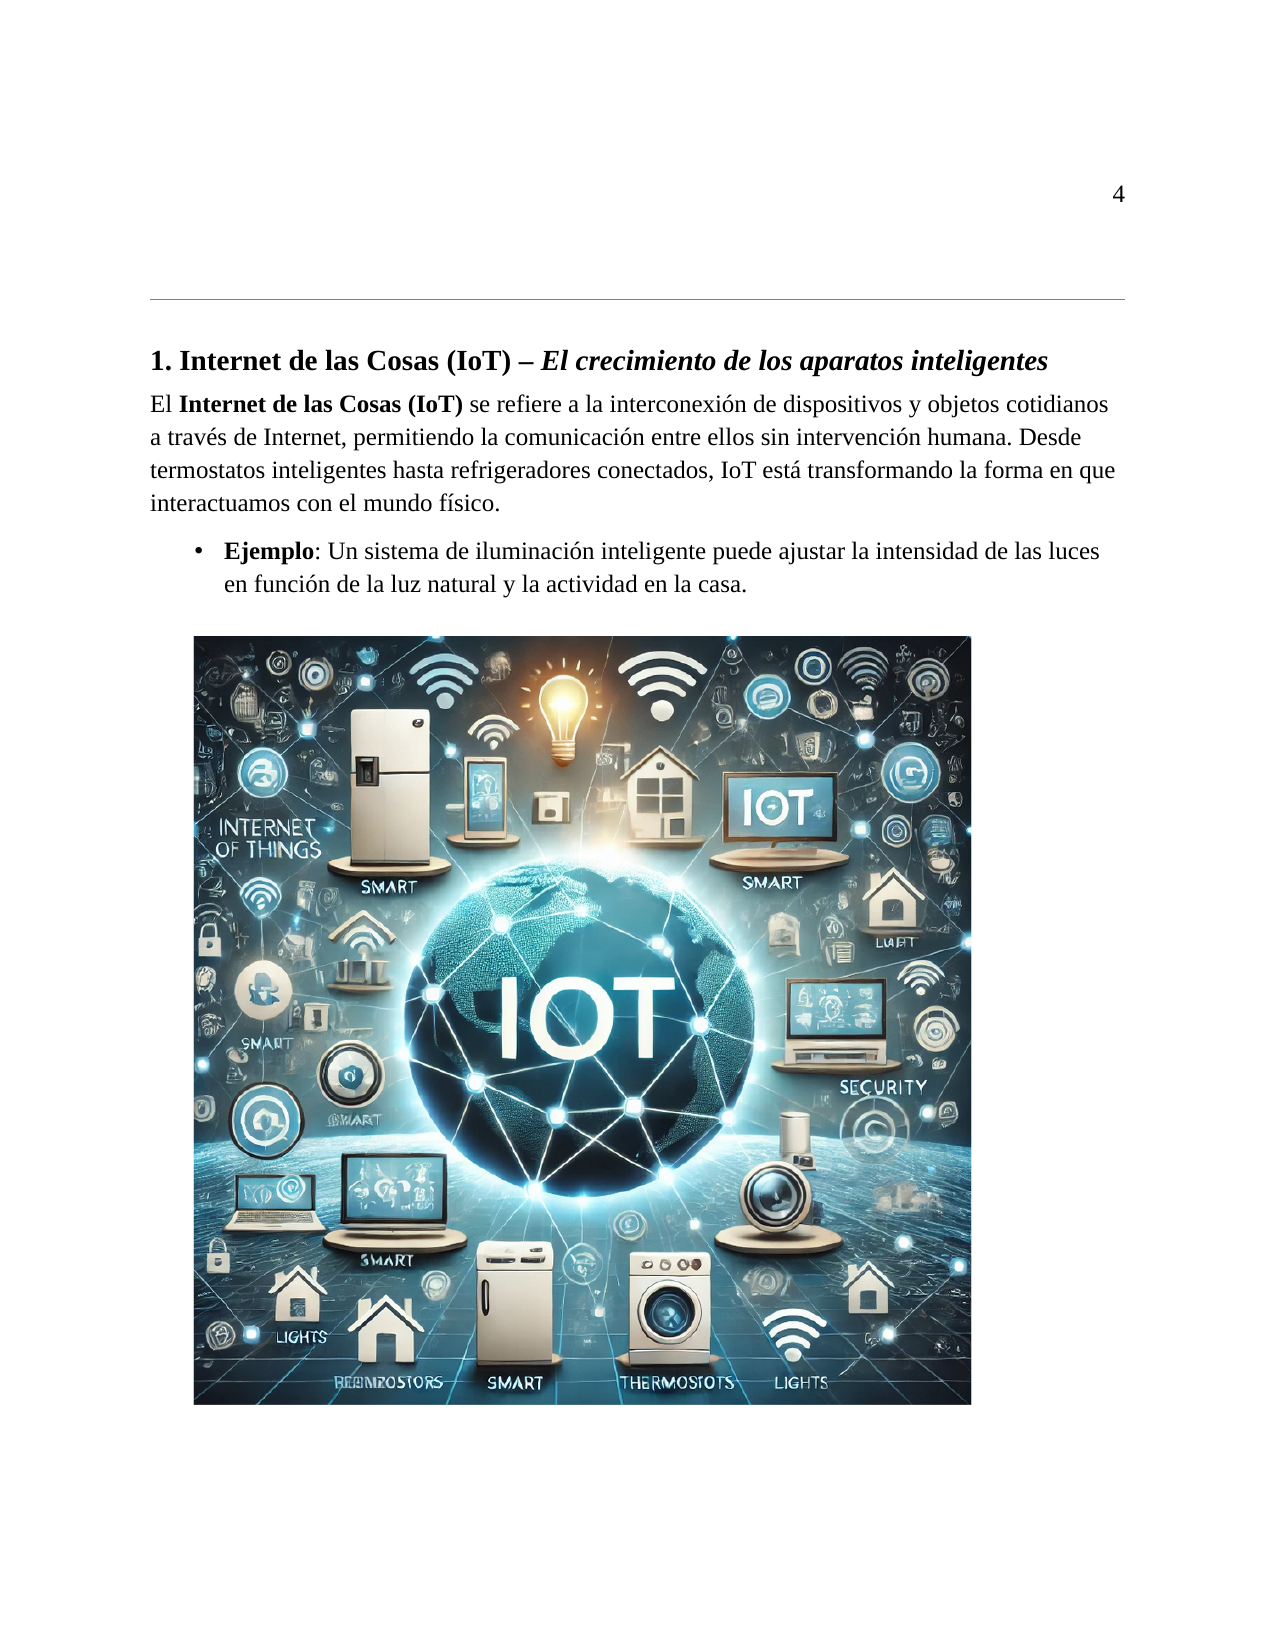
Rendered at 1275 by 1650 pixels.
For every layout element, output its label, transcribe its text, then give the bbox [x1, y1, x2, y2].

picture [193, 636, 972, 1405]
text El Internet de las Cosas (IoT) se refiere a la interconexión de dispositivos y objetos cotidianos a través de Internet, permitiendo la comunicación entre ellos sin intervención humana. Desde termostatos inteligentes hasta refrigeradores conectados, IoT está transformando la forma en que interactuamos con el mundo físico. [150, 389, 1125, 517]
subtitle 1. Internet de las Cosas (IoT) – El crecimiento de los aparatos inteligentes [150, 343, 1125, 377]
list Ejemplo: Un sistema de iluminación inteligente puede ajustar la intensidad de las luces en función de la luz natural y la actividad en la casa. [194, 536, 1125, 598]
